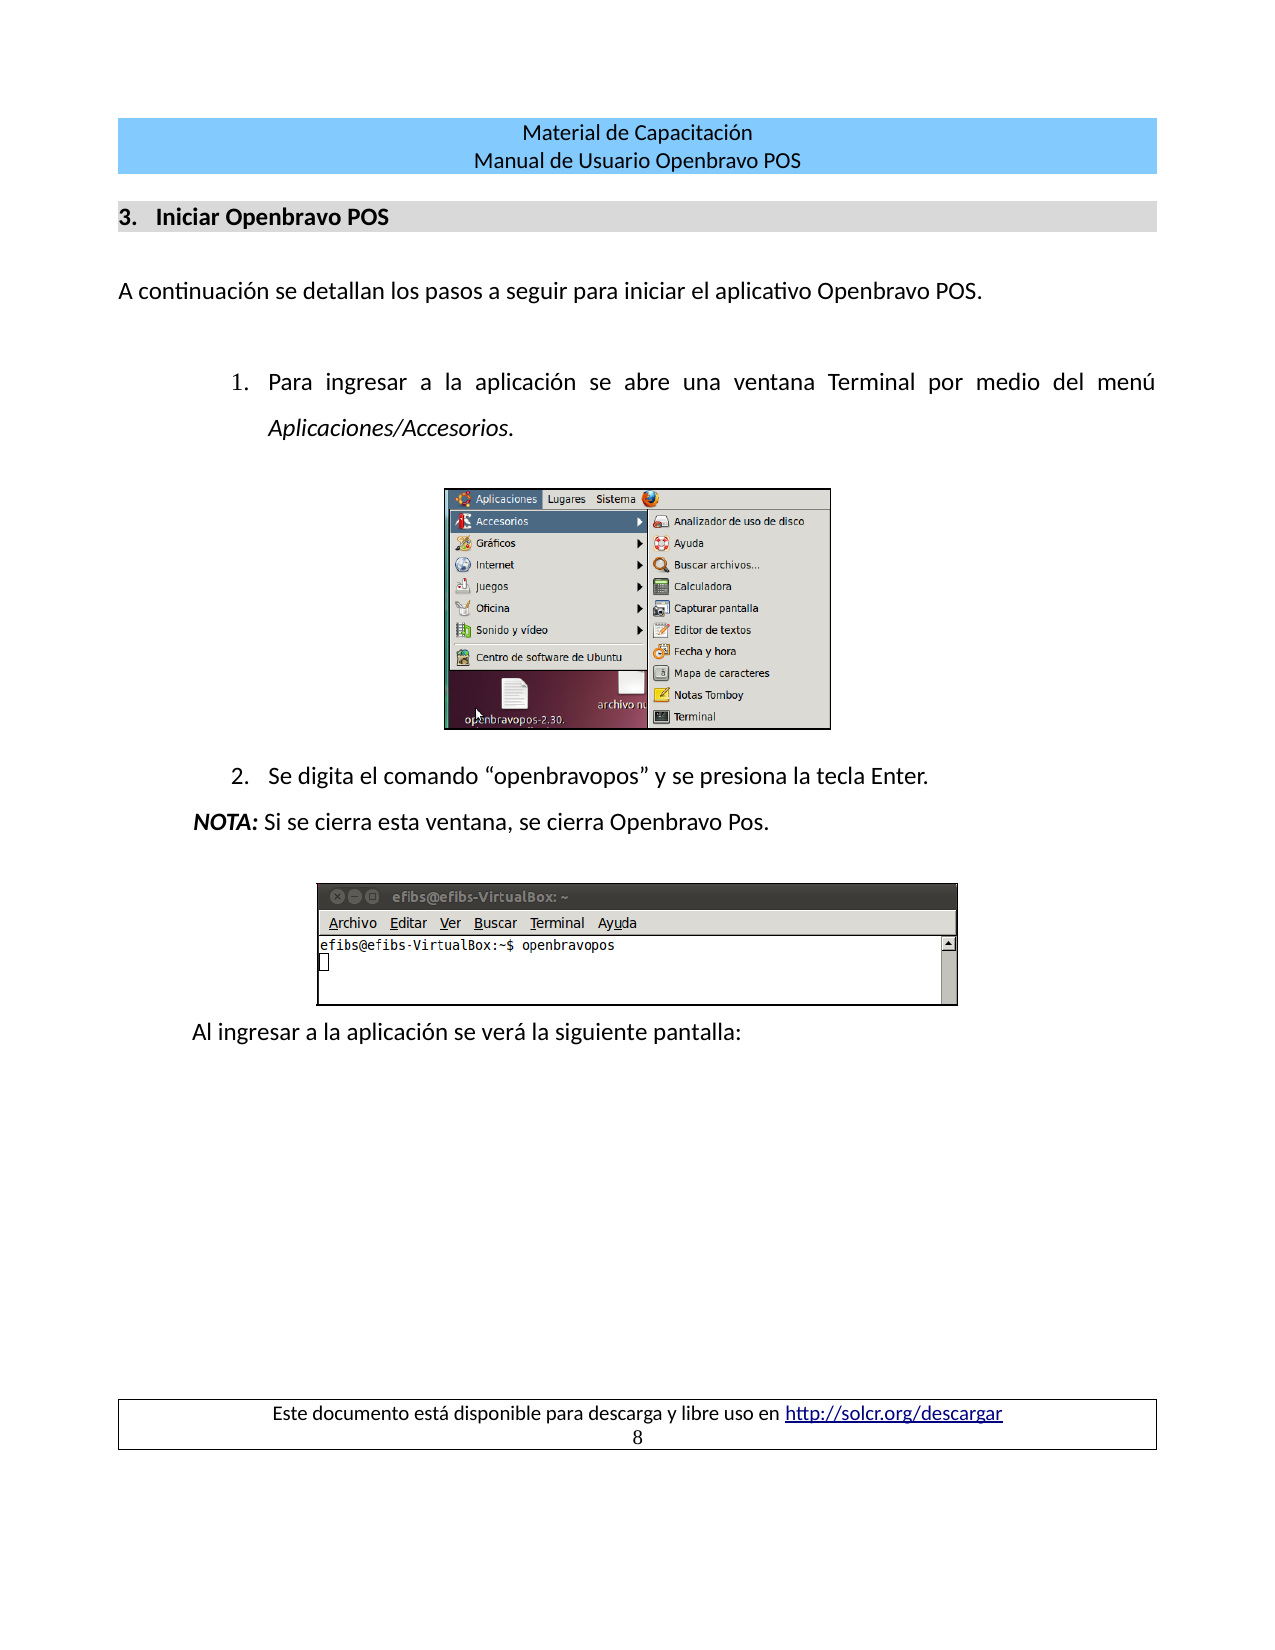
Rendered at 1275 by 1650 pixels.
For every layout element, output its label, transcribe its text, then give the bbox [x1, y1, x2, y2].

text Al ingresar a la aplicación se verá la siguiente pantalla: [118, 1016, 1157, 1047]
list NOTA: Si se cierra esta ventana, se cierra Openbravo Pos. [193, 806, 1157, 837]
list Se digita el comando “openbravopos” y se presiona la tecla Enter. [231, 760, 1157, 791]
list Iniciar Openbravo POS [118, 201, 1157, 232]
text A continuación se detallan los pasos a seguir para iniciar el aplicativo Openbravo POS. [118, 275, 1157, 305]
list Para ingresar a la aplicación se abre una ventana Terminal por medio del menú Aplicaciones/Accesorios. [231, 366, 1157, 442]
